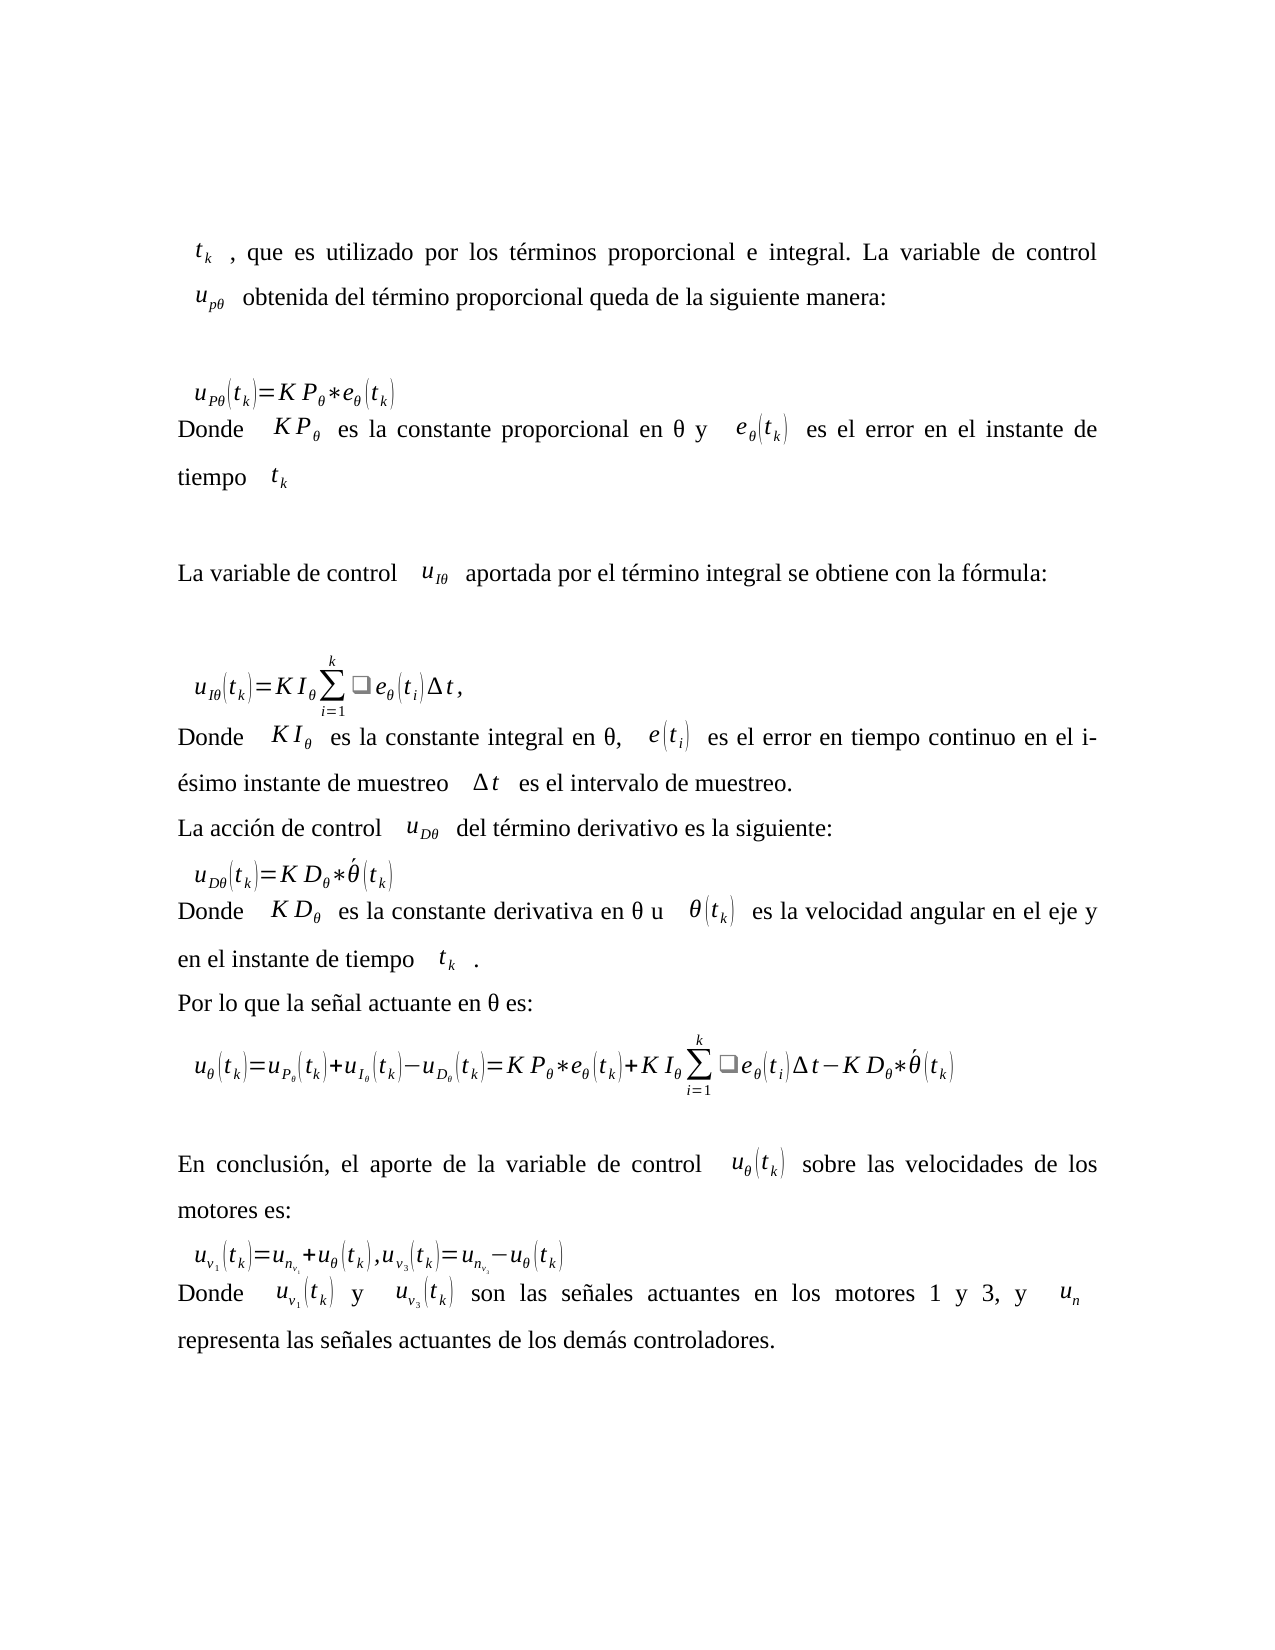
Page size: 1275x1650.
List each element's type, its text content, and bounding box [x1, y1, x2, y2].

table_header [165, 377, 1026, 412]
text Continuando con el diagrama, la entrada de referencia corresponde los grados de inclinación deseados y la señal es el error en el instante de tiempo , que es utilizado por los términos proporcional e integral. La variable de control obtenida del término proporcional queda de la siguiente manera: [177, 235, 1098, 312]
table_header [1026, 652, 1128, 719]
table_header [165, 1239, 1026, 1275]
text Por lo que la señal actuante en θ es: [177, 988, 1098, 1017]
text La acción de control del término derivativo es la siguiente: [177, 812, 1098, 843]
text Donde es la constante derivativa en θ u es la velocidad angular en el eje y en el instante de tiempo . [177, 893, 1098, 974]
table_header [165, 1031, 1026, 1103]
table_header [165, 652, 1026, 719]
text Donde es la constante integral en θ, es el error en tiempo continuo en el i-ésimo instante de muestreo es el intervalo de muestreo. [177, 719, 1098, 797]
table_header [165, 857, 1026, 893]
text Donde y son las señales actuantes en los motores 1 y 3, y representa las señales actuantes de los demás controladores. [177, 1275, 1098, 1353]
table_header [1026, 377, 1128, 412]
text Donde es la constante proporcional en θ y es el error en el instante de tiempo [177, 412, 1098, 492]
table_header [1026, 1031, 1128, 1103]
table_header [1026, 857, 1128, 893]
table_header [1026, 1239, 1128, 1275]
text La variable de control aportada por el término integral se obtiene con la fórmula: [177, 556, 1098, 588]
text En conclusión, el aporte de la variable de control sobre las velocidades de los motores es: [177, 1146, 1098, 1224]
